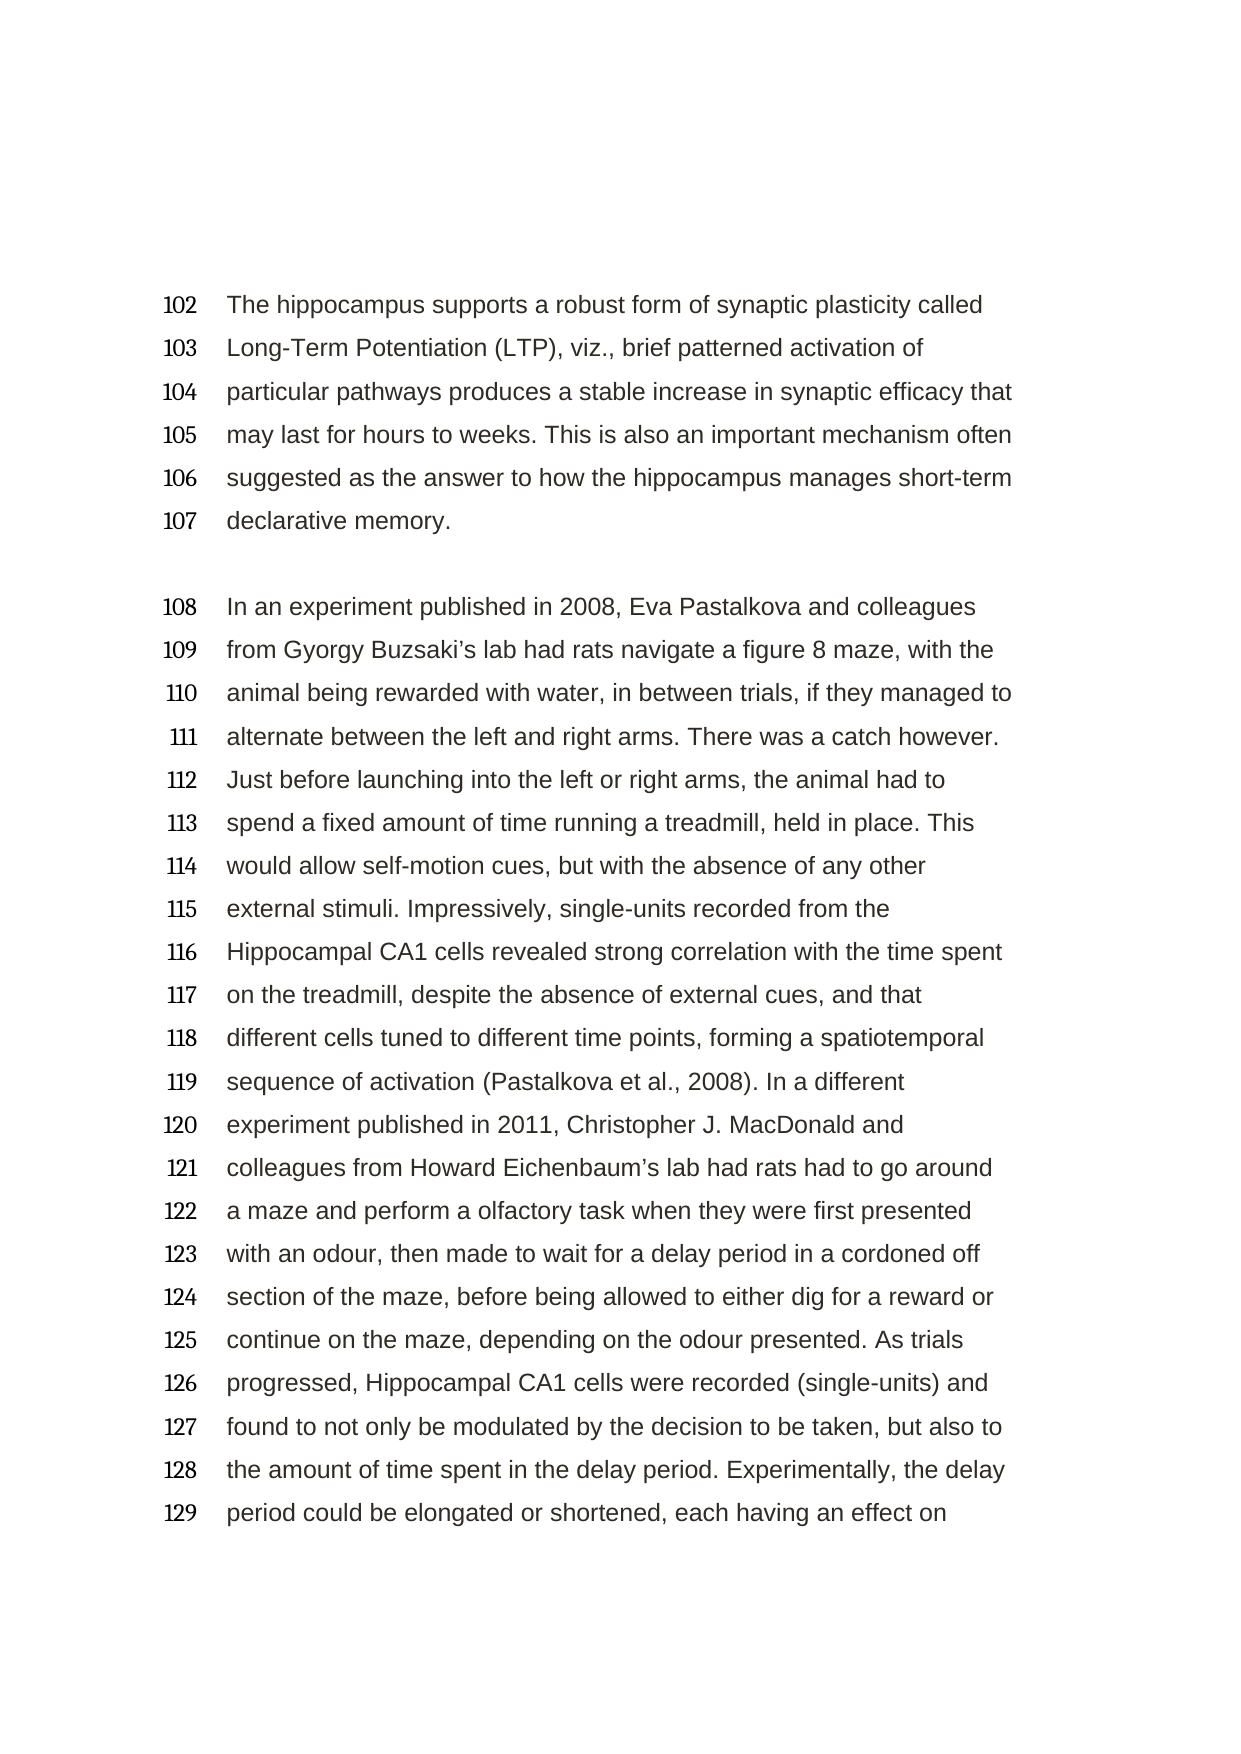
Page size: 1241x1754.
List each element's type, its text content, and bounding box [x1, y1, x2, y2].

text In an experiment published in 2008, Eva Pastalkova and colleagues from Gyorgy Buzsaki’s lab had rats navigate a figure 8 maze, with the animal being rewarded with water, in between trials, if they managed to alternate between the left and right arms. There was a catch however. Just before launching into the left or right arms, the animal had to spend a fixed amount of time running a treadmill, held in place. This would allow self-motion cues, but with the absence of any other external stimuli. Impressively, single-units recorded from the Hippocampal CA1 cells revealed strong correlation with the time spent on the treadmill, despite the absence of external cues, and that different cells tuned to different time points, forming a spatiotemporal sequence of activation (Pastalkova et al., 2008)⁠. In a different experiment published in 2011, Christopher J. MacDonald and colleagues from Howard Eichenbaum’s lab had rats had to go around a maze and perform a olfactory task when they were first presented with an odour, then made to wait for a delay period in a cordoned off section of the maze, before being allowed to either dig for a reward or continue on the maze, depending on the odour presented. As trials progressed, Hippocampal CA1 cells were recorded (single-units) and found to not only be modulated by the decision to be taken, but also to the amount of time spent in the delay period. Experimentally, the delay period could be elongated or shortened, each having an effect on [226, 592, 1014, 1527]
text The hippocampus supports a robust form of synaptic plasticity called Long-Term Potentiation (LTP), viz., brief patterned activation of particular pathways produces a stable increase in synaptic efficacy that may last for hours to weeks. This is also an important mechanism often suggested as the answer to how the hippocampus manages short-term declarative memory. [226, 290, 1014, 535]
